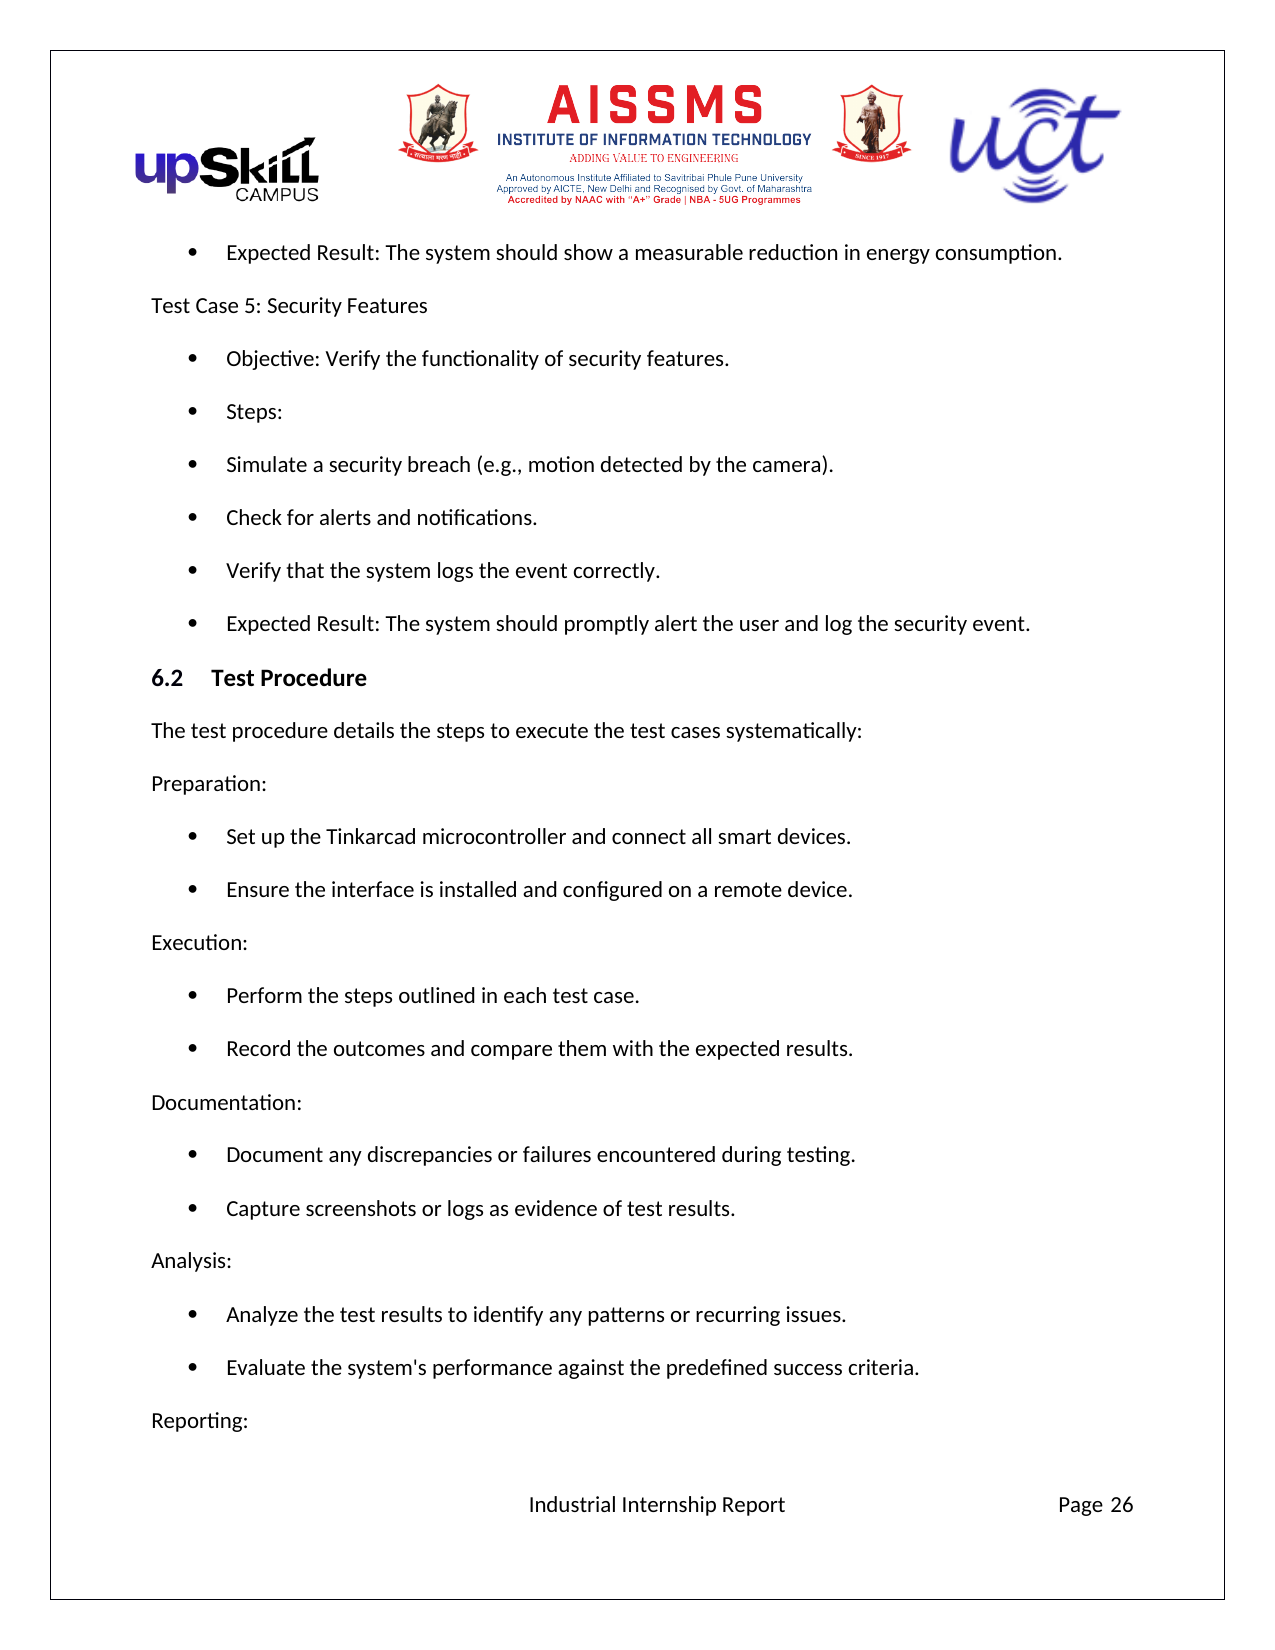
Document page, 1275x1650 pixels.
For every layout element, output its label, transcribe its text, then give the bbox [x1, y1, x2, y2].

text The test procedure details the steps to execute the test cases systematically: [151, 716, 1133, 744]
list Evaluate the system's performance against the predefined success criteria. [188, 1353, 1133, 1381]
text Analysis: [151, 1247, 1133, 1275]
list Steps: [188, 397, 1133, 425]
list Perform the steps outlined in each test case. [188, 982, 1133, 1009]
text Test Case 5: Security Features [151, 291, 1133, 319]
list Objective: Verify the functionality of security features. [188, 344, 1133, 372]
list Analyze the test results to identify any patterns or recurring issues. [188, 1300, 1133, 1328]
picture [391, 79, 915, 205]
list Set up the Tinkarcad microcontroller and connect all smart devices. [188, 822, 1133, 851]
list Verify that the system logs the event correctly. [188, 556, 1133, 584]
text Reporting: [151, 1406, 1133, 1434]
list Record the outcomes and compare them with the expected results. [188, 1034, 1133, 1063]
text Documentation: [151, 1088, 1133, 1116]
text Preparation: [151, 769, 1133, 797]
subtitle Test Procedure [151, 666, 1133, 691]
list Expected Result: The system should show a measurable reduction in energy consumption. [188, 238, 1133, 266]
list Capture screenshots or logs as evidence of test results. [188, 1194, 1133, 1222]
list Simulate a security breach (e.g., motion detected by the camera). [188, 450, 1133, 478]
text Execution: [151, 928, 1133, 957]
list Document any discrepancies or failures encountered during testing. [188, 1141, 1133, 1169]
list Check for alerts and notifications. [188, 503, 1133, 531]
list Expected Result: The system should promptly alert the user and log the security event. [188, 609, 1133, 637]
picture [104, 124, 350, 205]
picture [947, 79, 1127, 205]
list Ensure the interface is installed and configured on a remote device. [188, 876, 1133, 903]
